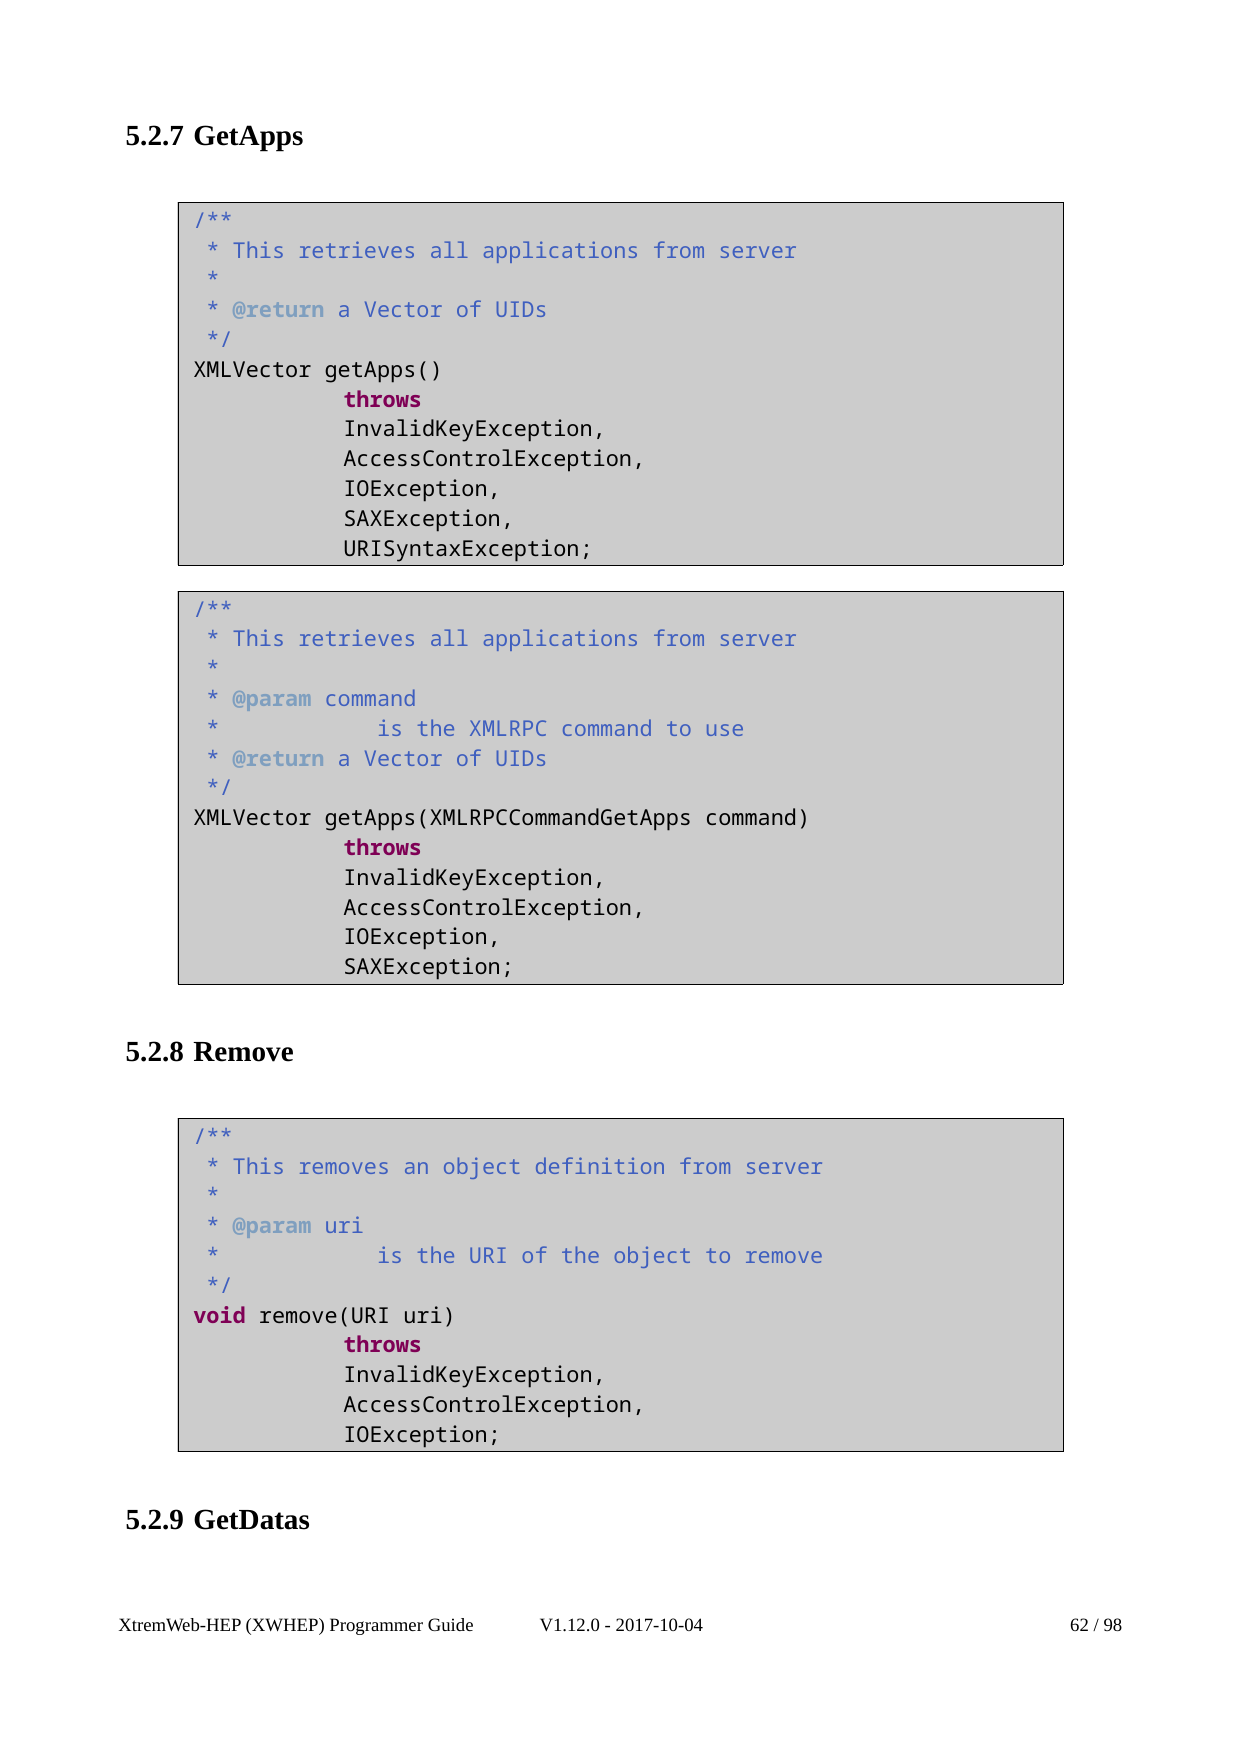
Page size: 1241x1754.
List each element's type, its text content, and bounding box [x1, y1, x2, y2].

text throws [179, 1326, 1063, 1356]
text * @return a Vector of UIDs [179, 739, 1063, 769]
text throws [179, 381, 1063, 410]
text InvalidKeyException, [179, 1356, 1063, 1386]
text * @return a Vector of UIDs [179, 291, 1063, 321]
text InvalidKeyException, [179, 859, 1063, 888]
text * @param uri [179, 1207, 1063, 1237]
text InvalidKeyException, [179, 410, 1063, 440]
text AccessControlException, [179, 888, 1063, 918]
text * This retrieves all applications from server [179, 620, 1063, 650]
text */ [179, 1267, 1063, 1297]
text * is the URI of the object to remove [179, 1237, 1063, 1267]
text * [179, 1177, 1063, 1207]
subtitle Remove [118, 1034, 1122, 1068]
text XMLVector getApps(XMLRPCCommandGetApps command) [179, 799, 1063, 829]
text * @param command [179, 680, 1063, 710]
text AccessControlException, [179, 440, 1063, 470]
text throws [179, 829, 1063, 859]
text /** [179, 592, 1063, 620]
text * This retrieves all applications from server [179, 232, 1063, 261]
text AccessControlException, [179, 1386, 1063, 1416]
text SAXException, [179, 500, 1063, 529]
text * [179, 650, 1063, 680]
text XMLVector getApps() [179, 351, 1063, 381]
text IOException; [179, 1416, 1063, 1451]
text */ [179, 769, 1063, 799]
text /** [179, 203, 1063, 232]
text URISyntaxException; [179, 529, 1063, 565]
text IOException, [179, 470, 1063, 500]
text * is the XMLRPC command to use [179, 710, 1063, 739]
text */ [179, 321, 1063, 351]
text void remove(URI uri) [179, 1297, 1063, 1326]
text /** [179, 1119, 1063, 1148]
subtitle GetApps [118, 118, 1122, 152]
text IOException, [179, 918, 1063, 948]
subtitle GetDatas [118, 1502, 1122, 1535]
text * [179, 261, 1063, 291]
text * This removes an object definition from server [179, 1148, 1063, 1177]
text SAXException; [179, 948, 1063, 984]
